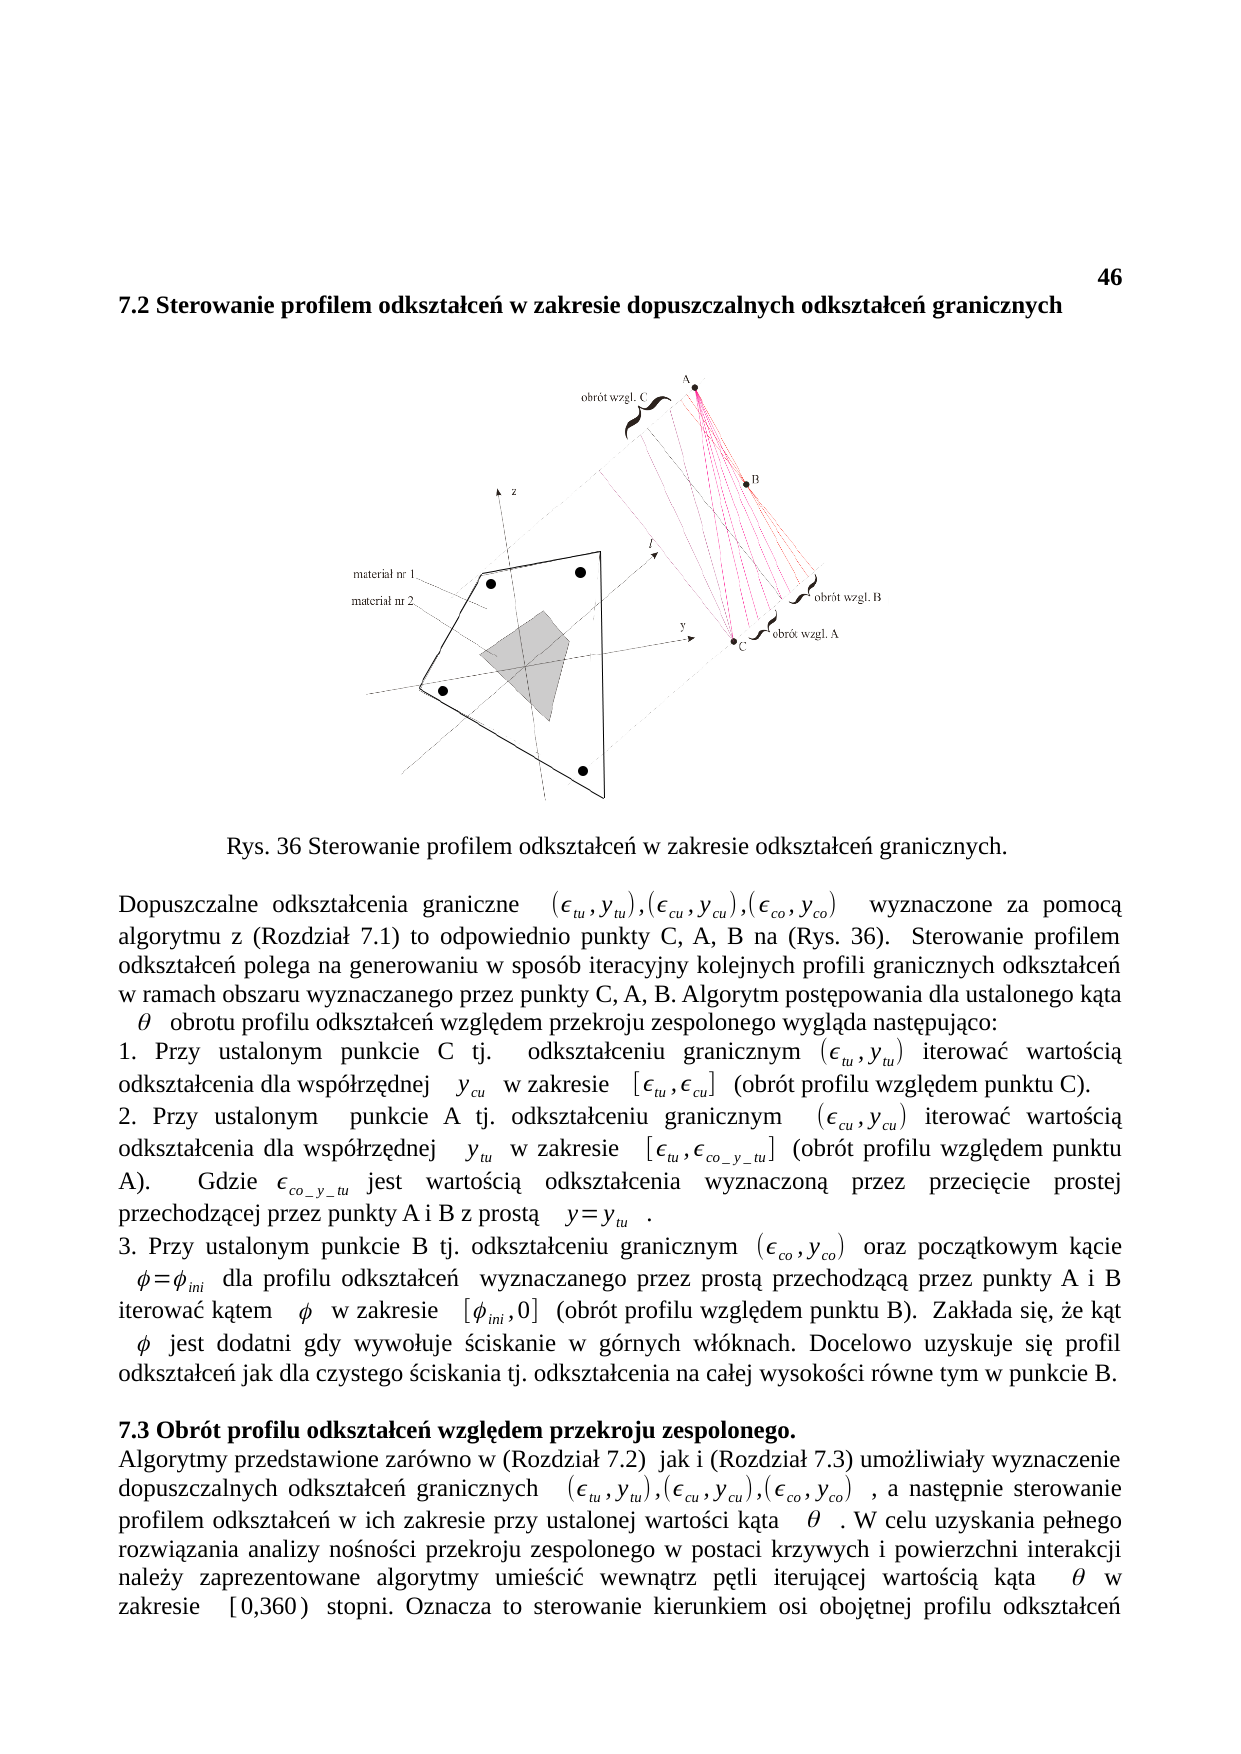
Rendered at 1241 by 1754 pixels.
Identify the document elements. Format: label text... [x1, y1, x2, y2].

text Dopuszczalne odkształcenia graniczne wyznaczone za pomocą algorytmu z (Rozdział 7.1) to odpowiednio punkty C, A, B na (Rys. 36). Sterowanie profilem odkształceń polega na generowaniu w sposób iteracyjny kolejnych profili granicznych odkształceń w ramach obszaru wyznaczanego przez punkty C, A, B. Algorytm postępowania dla ustalonego kąta obrotu profilu odkształceń względem przekroju zespolonego wygląda następująco: [118, 889, 1122, 1036]
list 3. Przy ustalonym punkcie B tj. odkształceniu granicznymoraz początkowym kącie dla profilu odkształceń wyznaczanego przez prostą przechodzącą przez punkty A i B iterować kątem w zakresie (obrót profilu względem punktu B). Zakłada się, że kąt jest dodatni gdy wywołuje ściskanie w górnych włóknach. Docelowo uzyskuje się profil odkształceń jak dla czystego ściskania tj. odkształcenia na całej wysokości równe tym w punkcie B. [118, 1231, 1122, 1386]
text Rys. 36 Sterowanie profilem odkształceń w zakresie odkształceń granicznych. [118, 831, 1122, 860]
text 7.2 Sterowanie profilem odkształceń w zakresie dopuszczalnych odkształceń granicznych [118, 291, 1122, 319]
list 1. Przy ustalonym punkcie C tj. odkształceniu granicznymiterować wartością odkształcenia dla współrzędnej w zakresie (obrót profilu względem punktu C). [118, 1036, 1122, 1101]
list 2. Przy ustalonym punkcie A tj. odkształceniu granicznym iterować wartością odkształcenia dla współrzędnej w zakresie (obrót profilu względem punktu A). Gdziejest wartością odkształcenia wyznaczoną przez przecięcie prostej przechodzącej przez punkty A i B z prostą . [118, 1101, 1122, 1231]
picture [329, 360, 889, 803]
text 45 [118, 262, 1122, 291]
list 7.3 Obrót profilu odkształceń względem przekroju zespolonego. [118, 1415, 1122, 1444]
text Algorytmy przedstawione zarówno w (Rozdział 7.2) jak i (Rozdział 7.3) umożliwiały wyznaczenie dopuszczalnych odkształceń granicznych , a następnie sterowanie profilem odkształceń w ich zakresie przy ustalonej wartości kąta . W celu uzyskania pełnego rozwiązania analizy nośności przekroju zespolonego w postaci krzywych i powierzchni interakcji należy zaprezentowane algorytmy umieścić wewnątrz pętli iterującej wartością kąta w zakresie stopni. Oznacza to sterowanie kierunkiem osi obojętnej profilu odkształceń wokół przekroju zespolonego. Dla każdego kierunku osi obojętnej należy wyznaczyć nowe wartości dopuszczalnych odkształceń granicznych i przeprowadzić w ramach ich zakresu sterowanie profilem odkształceń. Sterowanie osią obojętną oraz profilem odkształceń zostało zaimplementowane w metodzie: SectionSolver::solveSection(void). [118, 1444, 1122, 1620]
